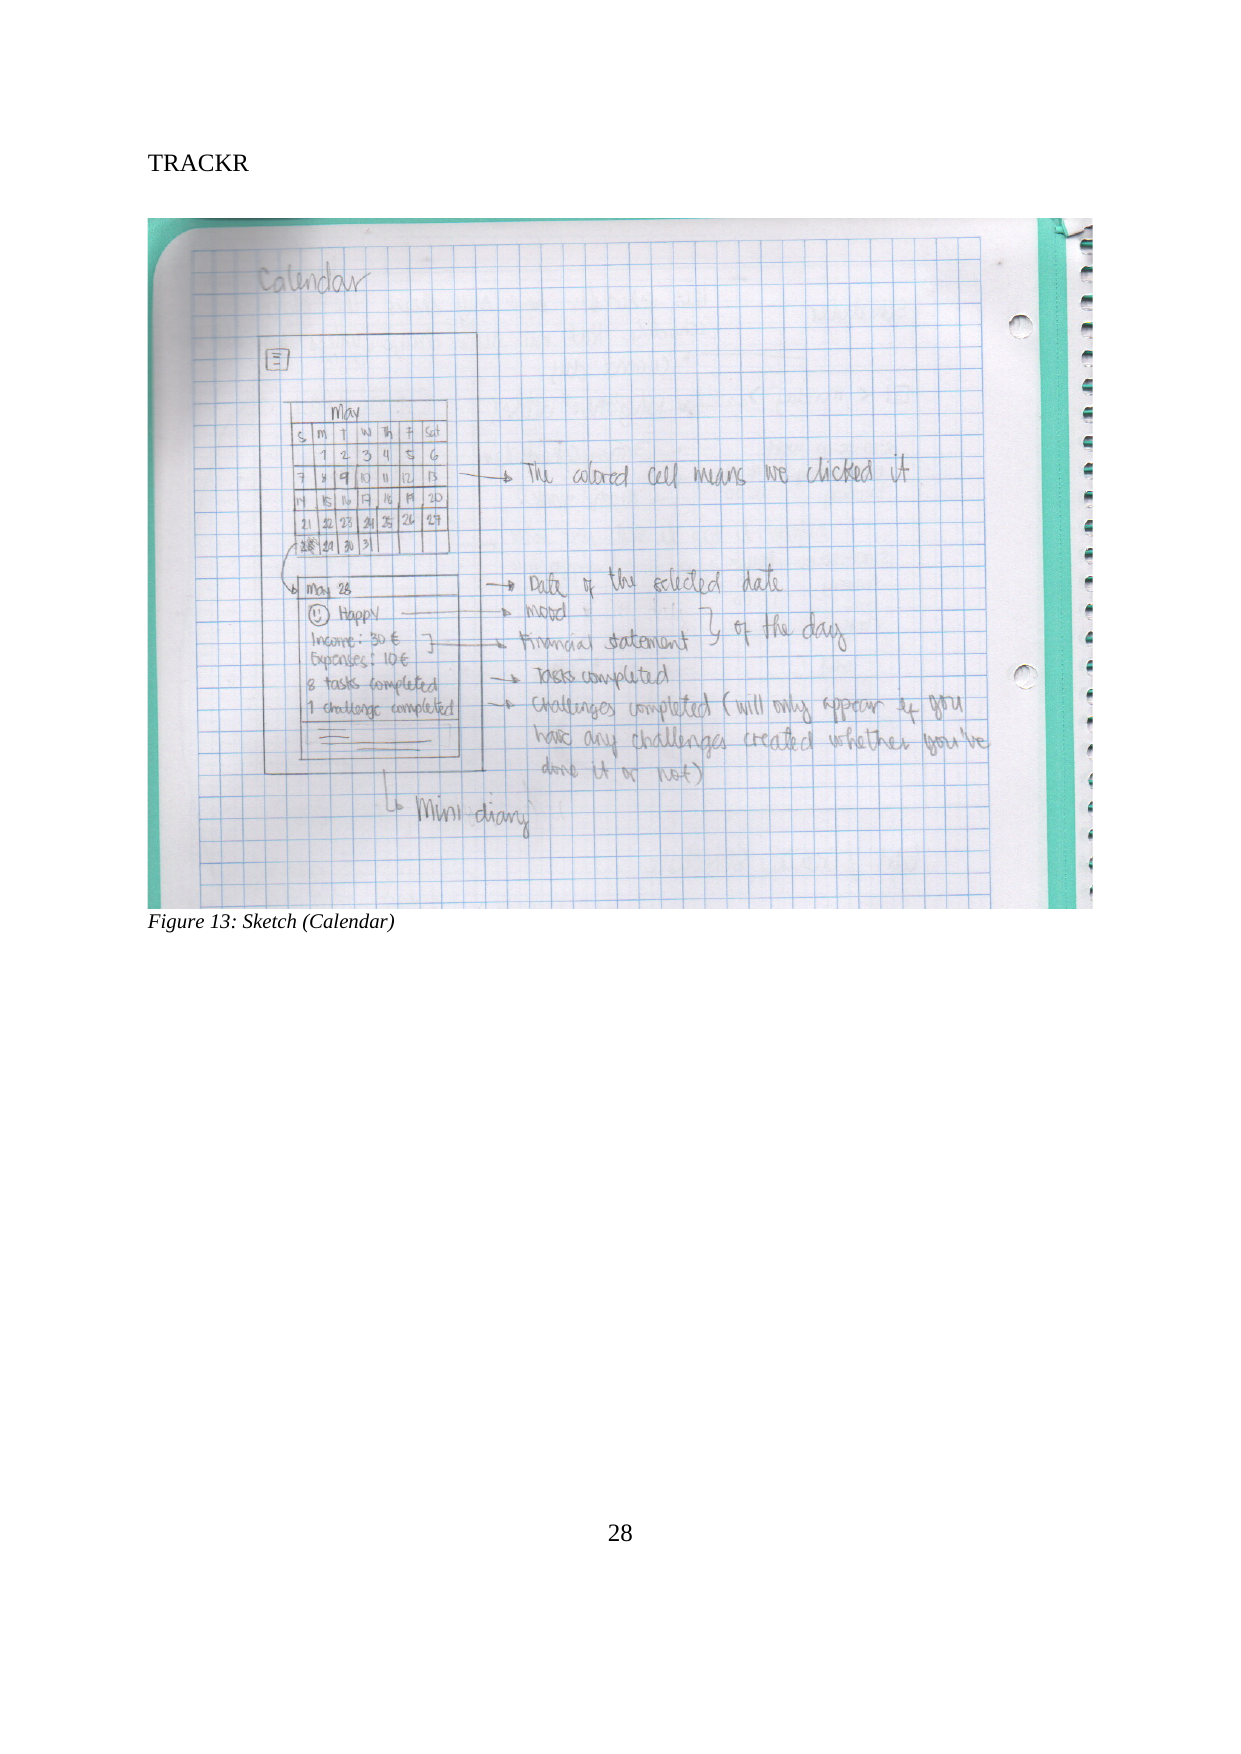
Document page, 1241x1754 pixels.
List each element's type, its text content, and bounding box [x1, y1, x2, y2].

text Figure 13: Sketch (Calendar) [148, 909, 1093, 933]
picture [147, 218, 1093, 909]
